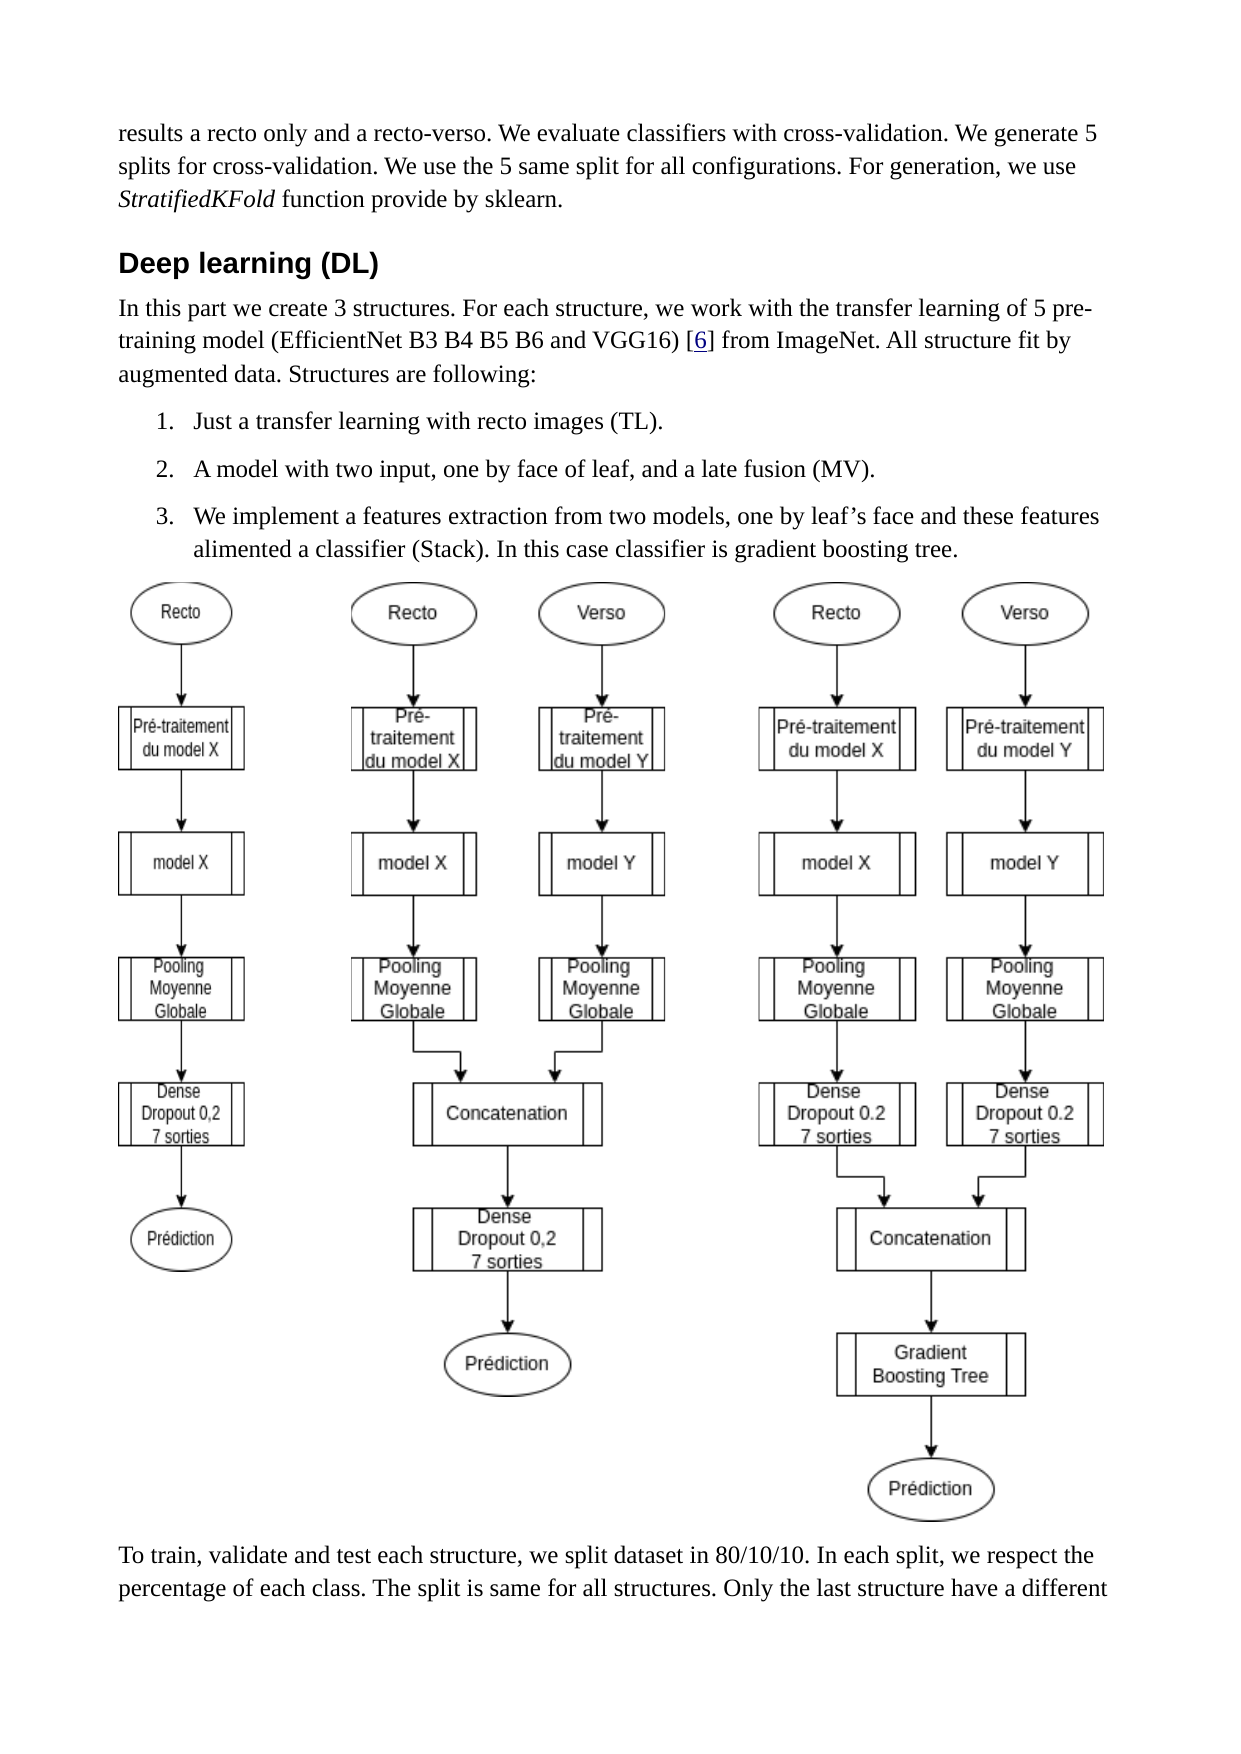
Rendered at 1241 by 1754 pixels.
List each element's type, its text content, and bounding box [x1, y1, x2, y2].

list Just a transfer learning with recto images (TL). [156, 406, 1122, 435]
list A model with two input, one by face of leaf, and a late fusion (MV). [156, 454, 1122, 483]
subtitle Deep learning (DL) [118, 246, 1122, 280]
text In this part we create 3 structures. For each structure, we work with the transfer learning of 5 pre-training model (EfficientNet B3 B4 B5 B6 and VGG16) [6] from ImageNet. All structure fit by augmented data. Structures are following: [118, 293, 1122, 387]
picture [351, 582, 665, 1397]
picture [118, 582, 245, 1272]
list We implement a features extraction from two models, one by leaf’s face and these features alimented a classifier (Stack). In this case classifier is gradient boosting tree. [156, 501, 1122, 563]
text To train, validate and test each structure, we split dataset in 80/10/10. In each split, we respect the percentage of each class. The split is same for all structures. Only the last structure have a different [118, 1540, 1122, 1602]
text results a recto only and a recto-verso. We evaluate classifiers with cross-validation. We generate 5 splits for cross-validation. We use the 5 same split for all configurations. For generation, we use StratifiedKFold function provide by sklearn. [118, 118, 1122, 213]
picture [758, 582, 1104, 1522]
